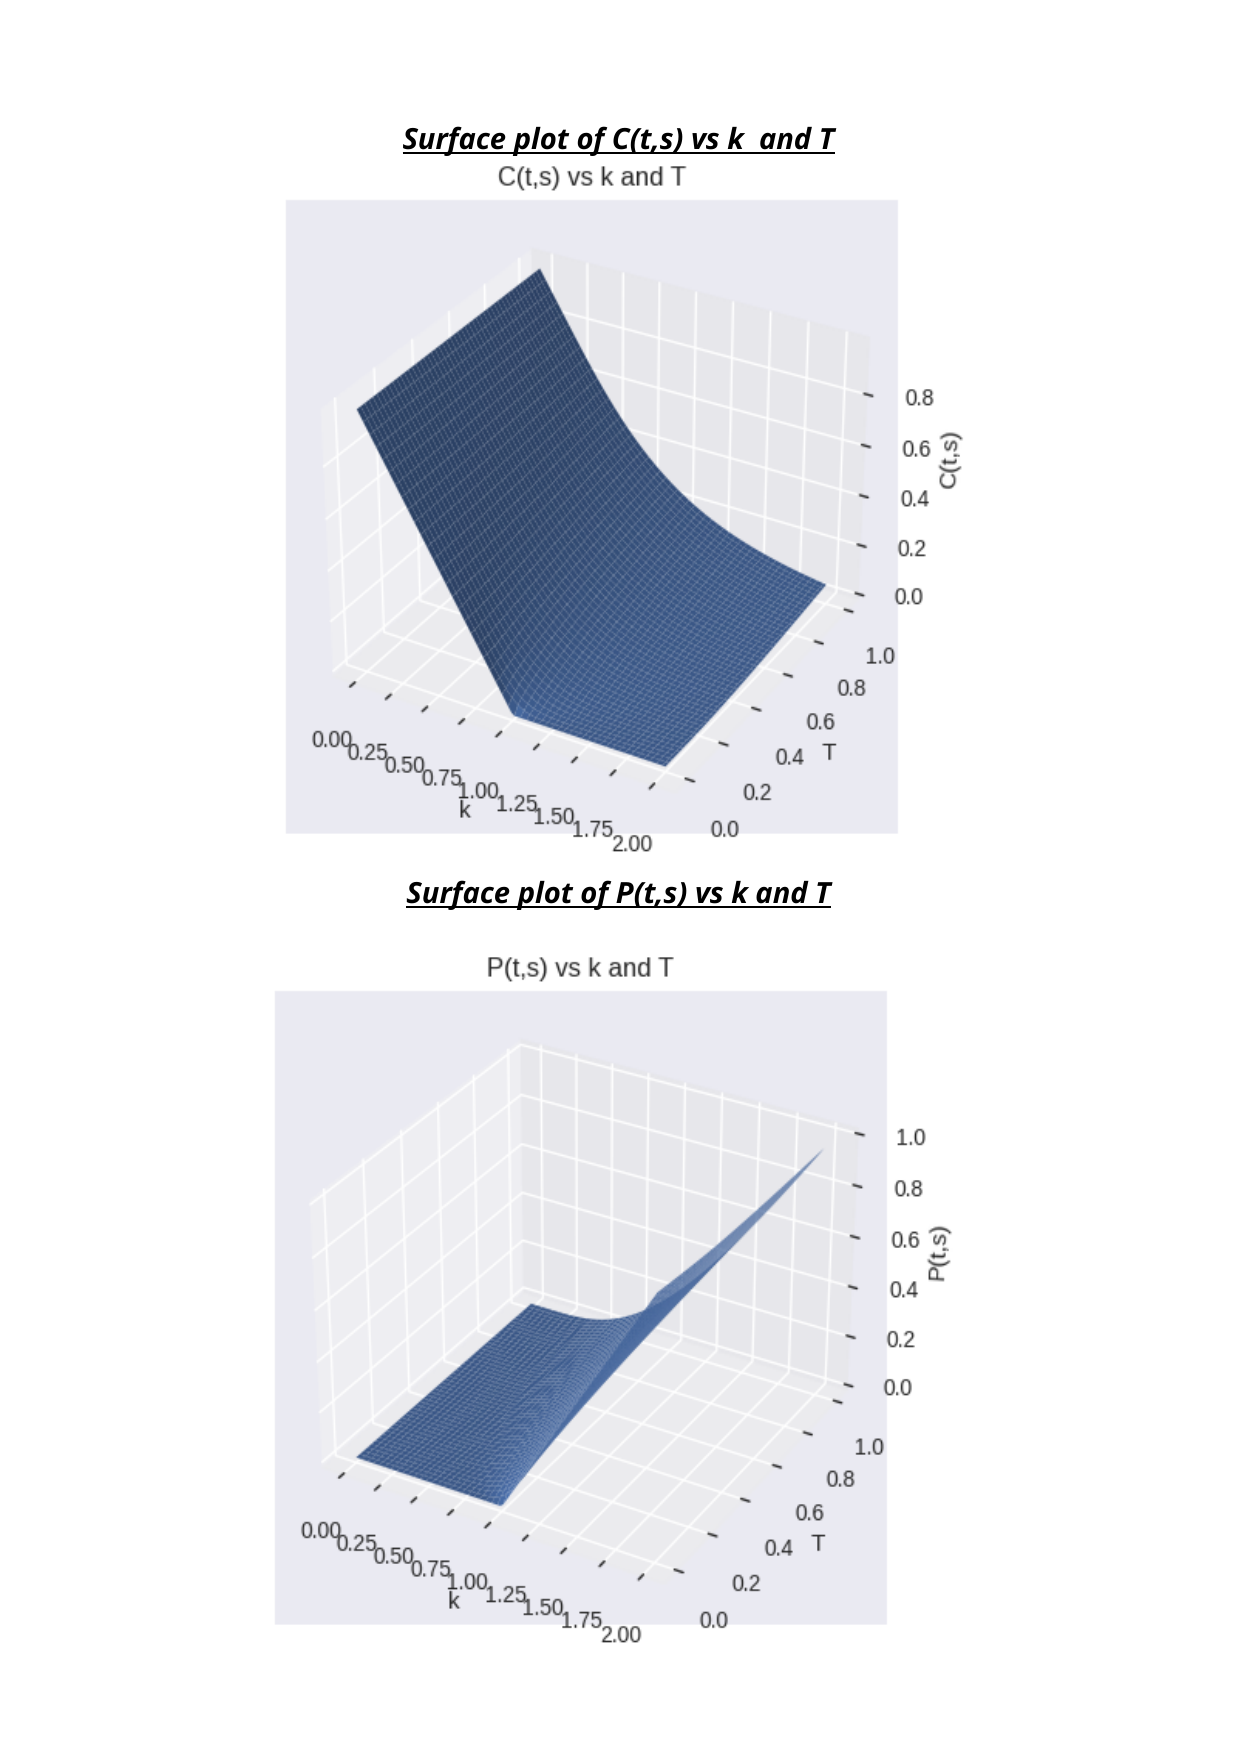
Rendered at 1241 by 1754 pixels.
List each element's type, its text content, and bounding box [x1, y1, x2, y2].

text Surface plot of C(t,s) vs k and T [118, 118, 1122, 158]
picture [263, 157, 977, 858]
text Surface plot of P(t,s) vs k and T [118, 872, 1122, 912]
picture [252, 949, 966, 1649]
